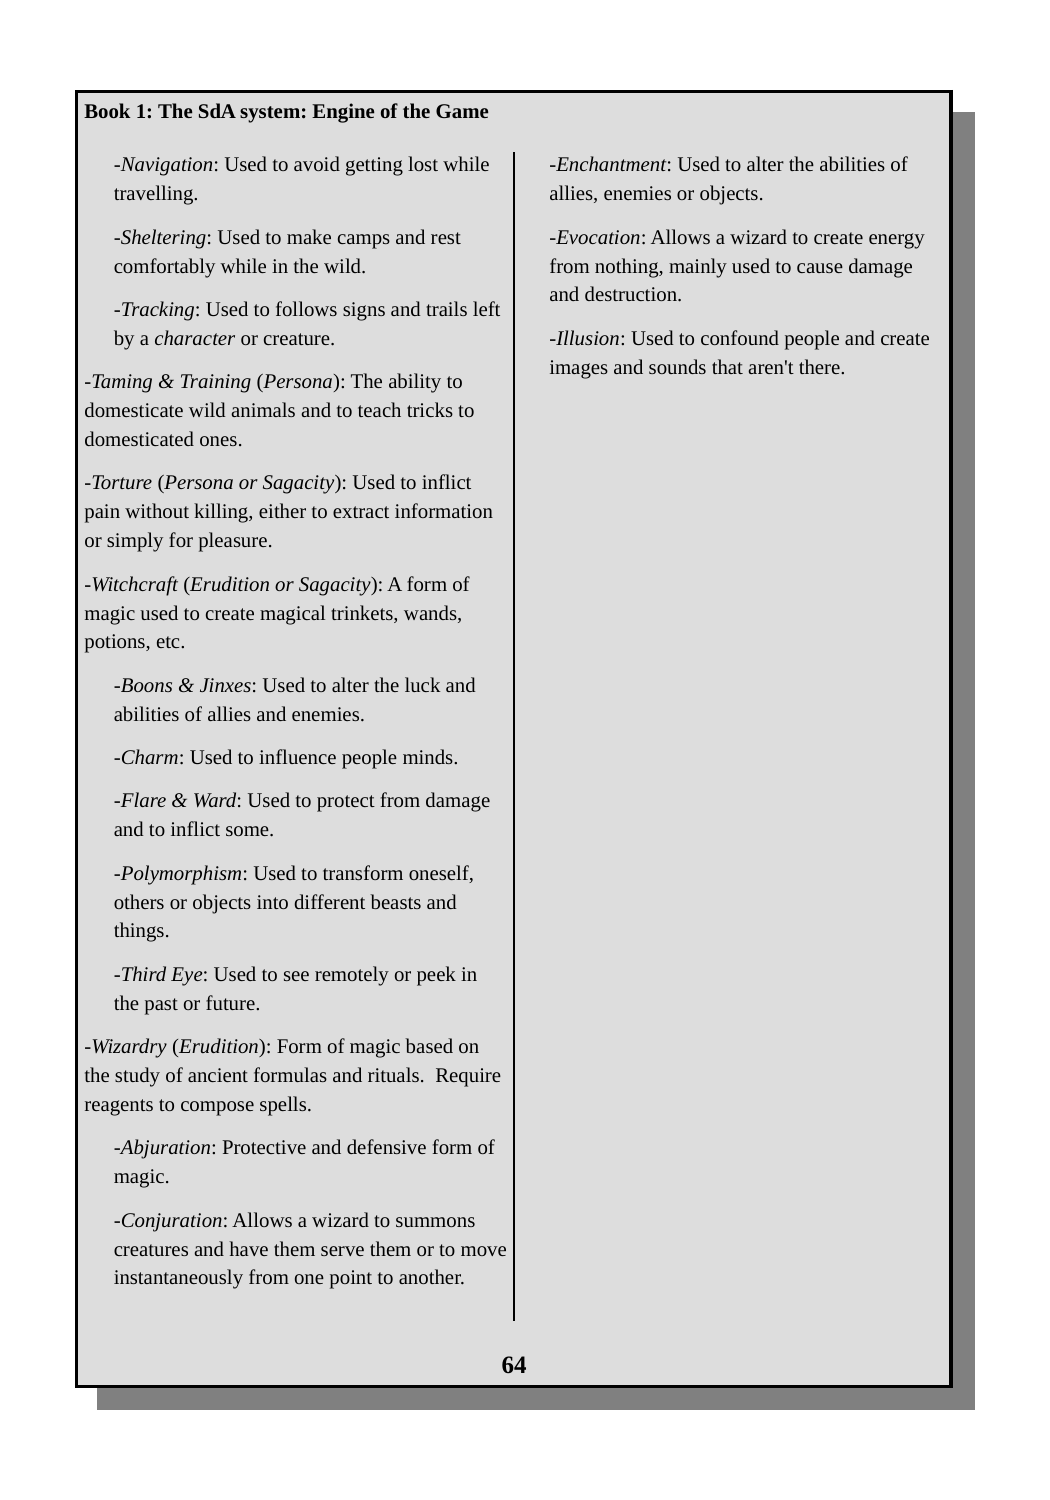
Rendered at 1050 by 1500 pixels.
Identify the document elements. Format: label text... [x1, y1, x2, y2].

text -Witchcraft (Erudition or Sagacity): A form of magic used to create magical trinkets, wands, potions, etc. [84, 572, 508, 653]
text -Illusion: Used to confound people and create images and sounds that aren't there. [549, 326, 943, 379]
text -Flare & Ward: Used to protect from damage and to inflict some. [113, 788, 508, 841]
text -Wizardry (Erudition): Form of magic based on the study of ancient formulas and rituals. Require reagents to compose spells. [84, 1034, 508, 1116]
text -Enchantment: Used to alter the abilities of allies, enemies or objects. [549, 152, 943, 205]
text -Boons & Jinxes: Used to alter the luck and abilities of allies and enemies. [113, 673, 508, 726]
text -Conjuration: Allows a wizard to summons creatures and have them serve them or to move instantaneously from one point to another. [113, 1208, 508, 1289]
text -Charm: Used to influence people minds. [113, 745, 508, 769]
text -Taming & Training (Persona): The ability to domesticate wild animals and to teach tricks to domesticated ones. [84, 369, 508, 451]
text -Evocation: Allows a wizard to create energy from nothing, mainly used to cause damage and destruction. [549, 225, 943, 306]
text -Third Eye: Used to see remotely or peek in the past or future. [113, 962, 508, 1015]
text -Sheltering: Used to make camps and rest comfortably while in the wild. [113, 225, 508, 278]
text -Abjuration: Protective and defensive form of magic. [113, 1135, 508, 1188]
text -Polymorphism: Used to transform oneself, others or objects into different beasts and things. [113, 861, 508, 942]
text -Navigation: Used to avoid getting lost while travelling. [113, 152, 508, 205]
text -Torture (Persona or Sagacity): Used to inflict pain without killing, either to extract information or simply for pleasure. [84, 470, 508, 552]
text -Tracking: Used to follows signs and trails left by a character or creature. [113, 297, 508, 350]
